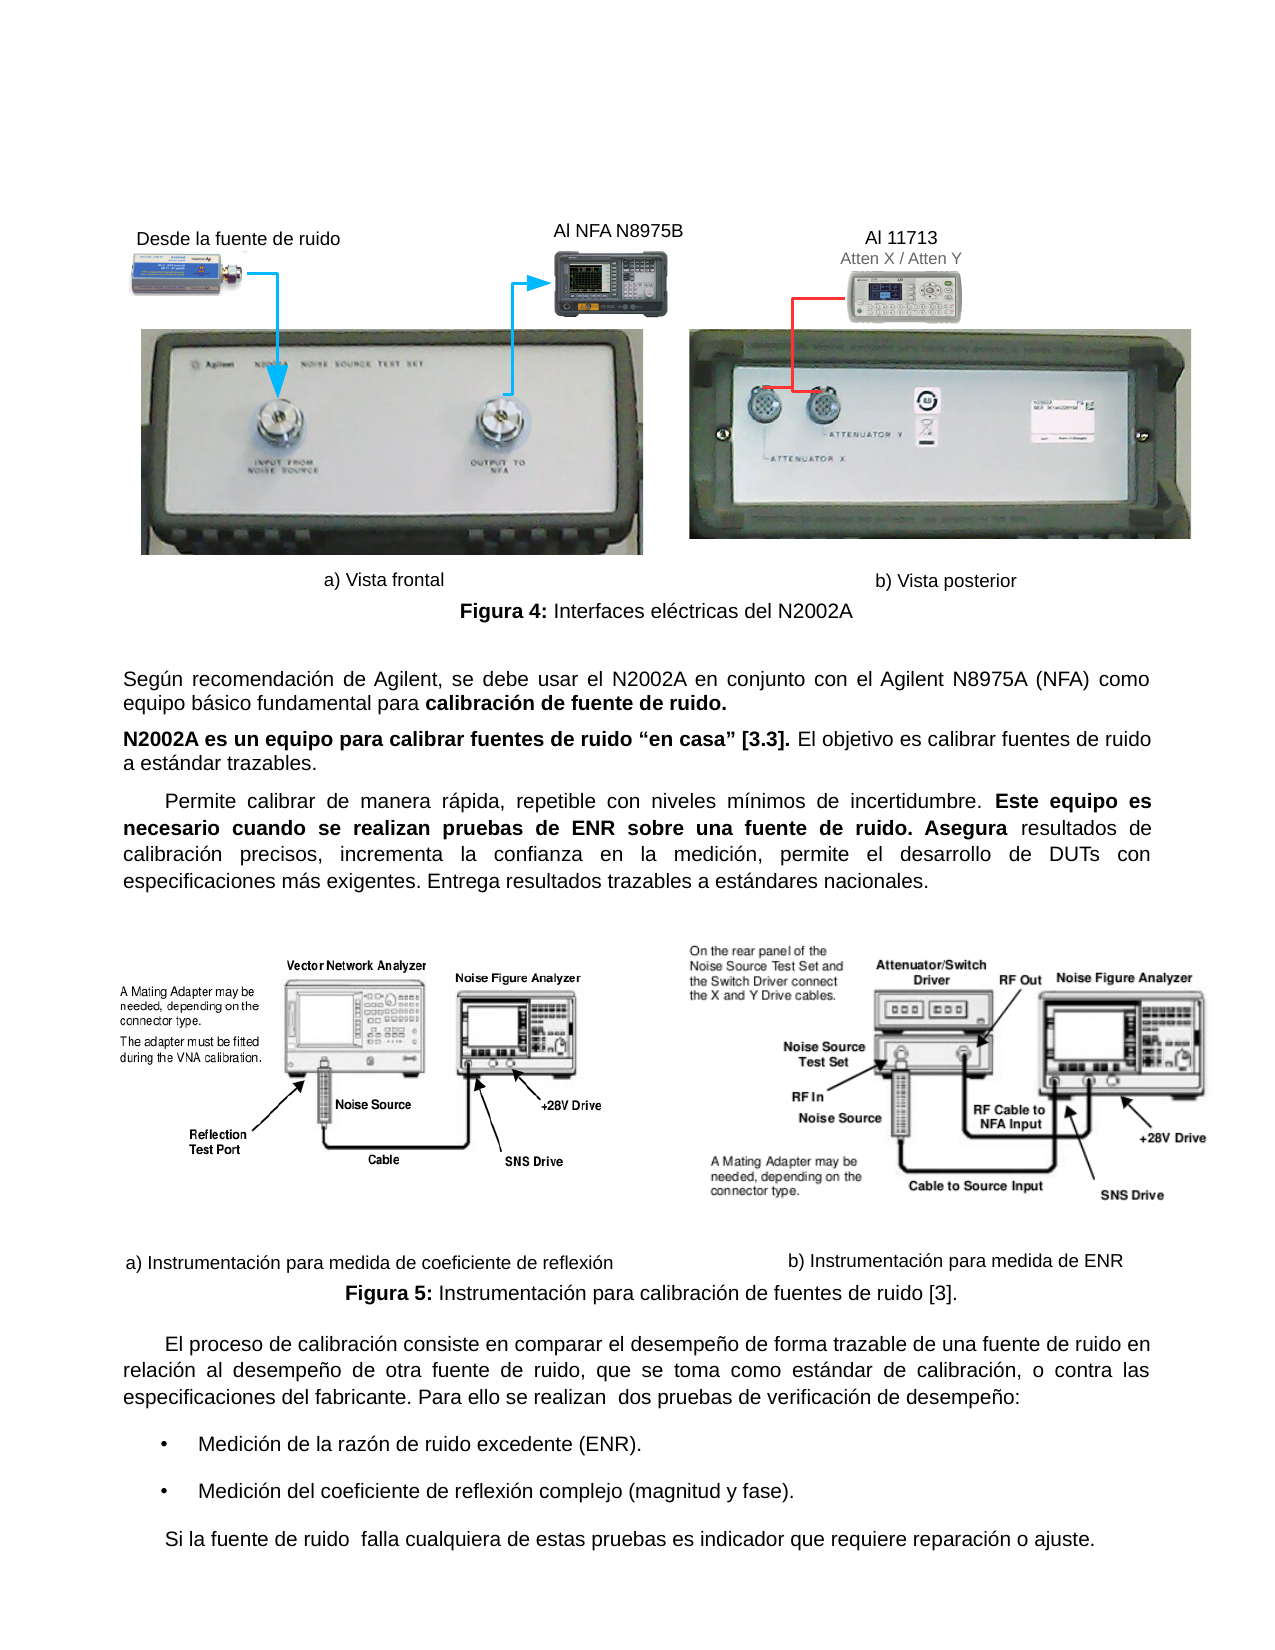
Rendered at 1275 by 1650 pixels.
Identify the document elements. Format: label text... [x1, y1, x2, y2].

picture [681, 940, 1213, 1217]
picture [128, 251, 195, 296]
picture [141, 329, 644, 555]
picture [90, 943, 622, 1198]
picture [551, 248, 670, 318]
picture [689, 329, 1192, 539]
text N2002A es un equipo para calibrar fuentes de ruido “en casa” [3.3]. El objetivo es calibrar fuentes de ruido a estándar trazables. [123, 727, 1152, 774]
text Según recomendación de Agilent, se debe usar el N2002A en conjunto con el Agilent N8975A (NFA) como equipo básico fundamental para calibración de fuente de ruido. [123, 667, 1152, 715]
text Figura 5: Instrumentación para calibración de fuentes de ruido [3]. [90, 918, 1213, 1305]
text Si la fuente de ruido falla cualquiera de estas pruebas es indicador que requiere reparación o ajuste. [123, 1524, 1152, 1551]
picture [893, 271, 964, 326]
text El proceso de calibración consiste en comparar el desempeño de forma trazable de una fuente de ruido en relación al desempeño de otra fuente de ruido, que se toma como estándar de calibración, o contra las especificaciones del fabricante. Para ello se realizan dos pruebas de verificación de desempeño: [90, 1305, 1213, 1409]
text Figura 4: Interfaces eléctricas del N2002A [121, 176, 1191, 623]
list Medición de la razón de ruido excedente (ENR). [160, 1429, 1152, 1456]
text Permite calibrar de manera rápida, repetible con niveles mínimos de incertidumbre. Este equipo es necesario cuando se realizan pruebas de ENR sobre una fuente de ruido. Asegura resultados de calibración precisos, incrementa la confianza en la medición, permite el desarrollo de DUTs con especificaciones más exigentes. Entrega resultados trazables a estándares nacionales. [123, 786, 1152, 893]
list Medición del coeficiente de reflexión complejo (magnitud y fase). [160, 1477, 1152, 1503]
